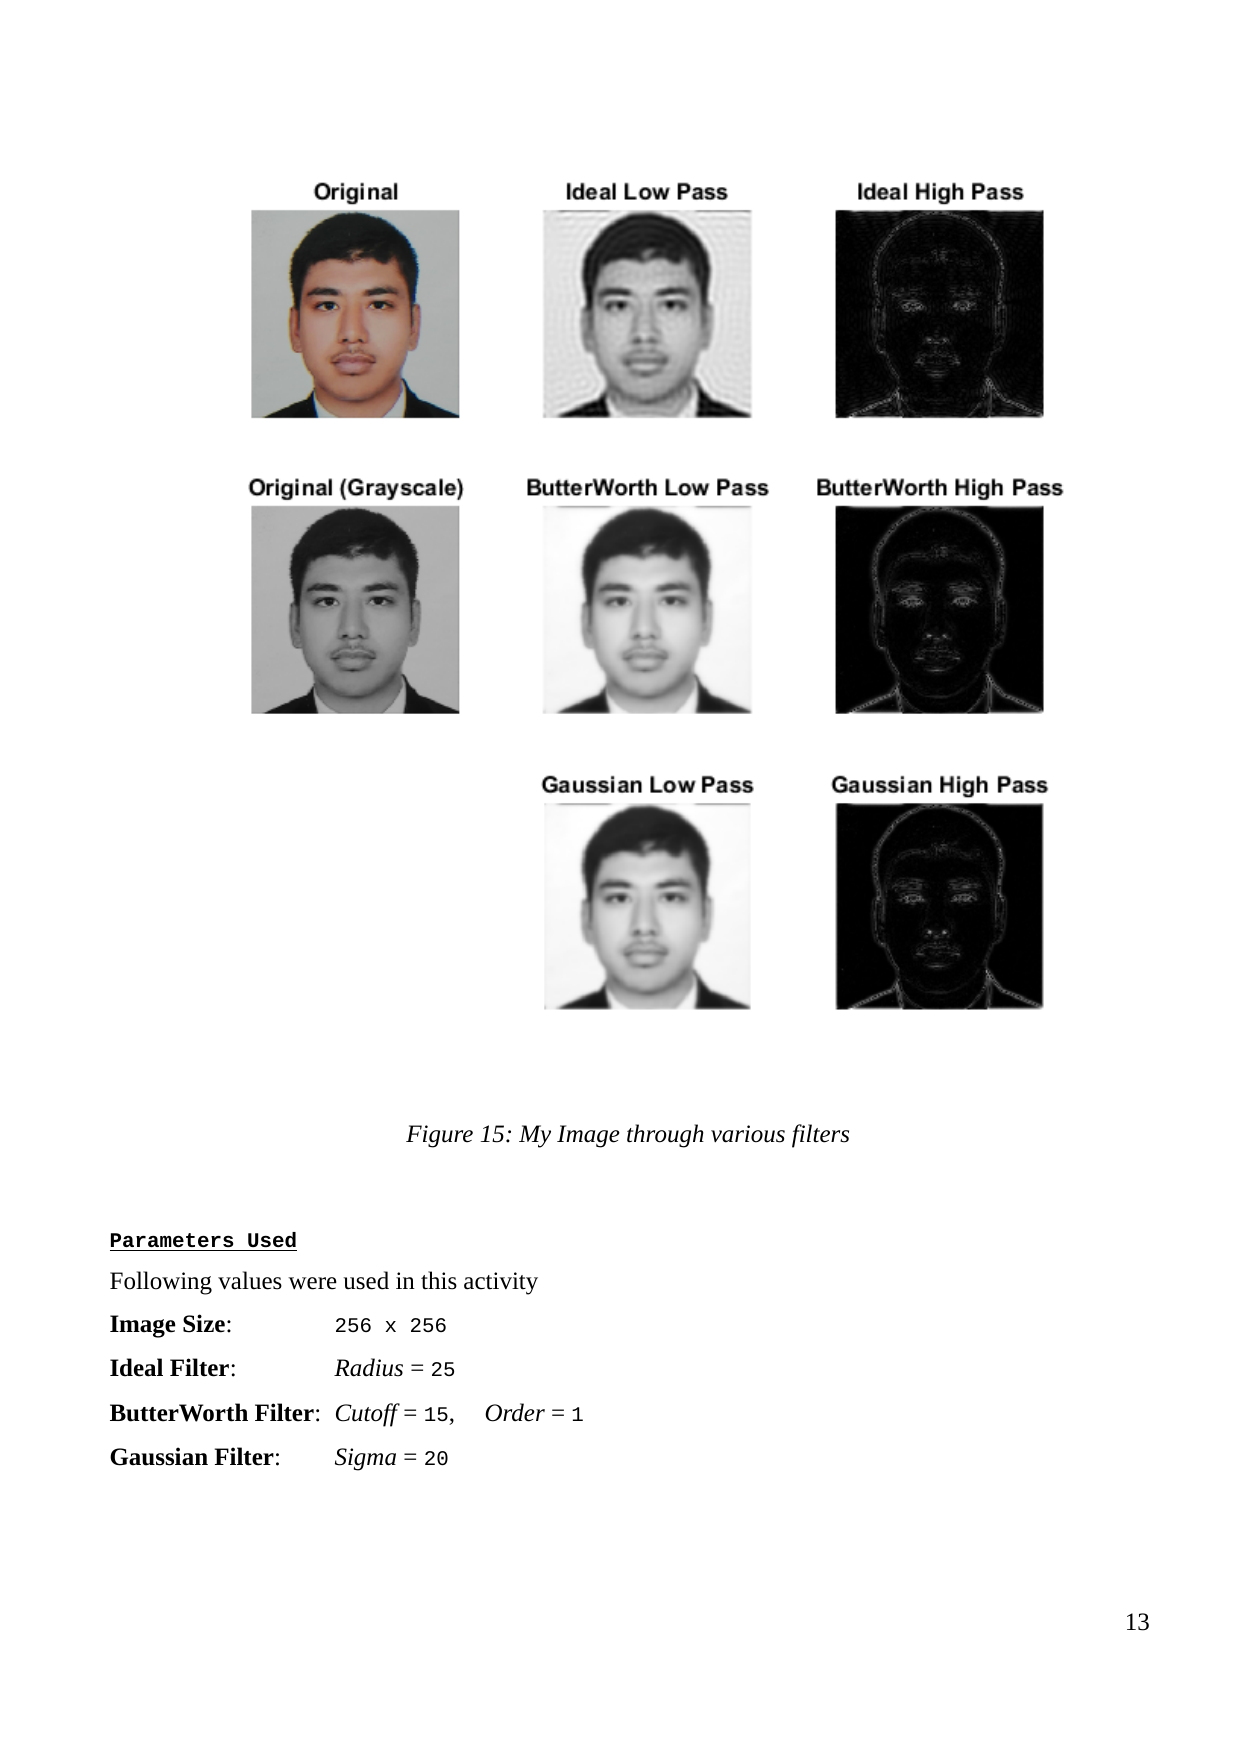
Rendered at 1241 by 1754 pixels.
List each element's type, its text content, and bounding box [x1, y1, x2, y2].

text Gaussian Filter: Sigma = 20 [109, 1442, 1149, 1472]
text Ideal Filter: Radius = 25 [109, 1353, 1149, 1383]
text Parameters Used [109, 1230, 1149, 1254]
text Image Size: 256 x 256 [109, 1309, 1149, 1338]
picture [109, 130, 1150, 1119]
text Following values were used in this activity [109, 1266, 1149, 1294]
text Figure 15: My Image through various filters [109, 1119, 1149, 1148]
text ButterWorth Filter: Cutoff = 15, Order = 1 [109, 1398, 1149, 1427]
